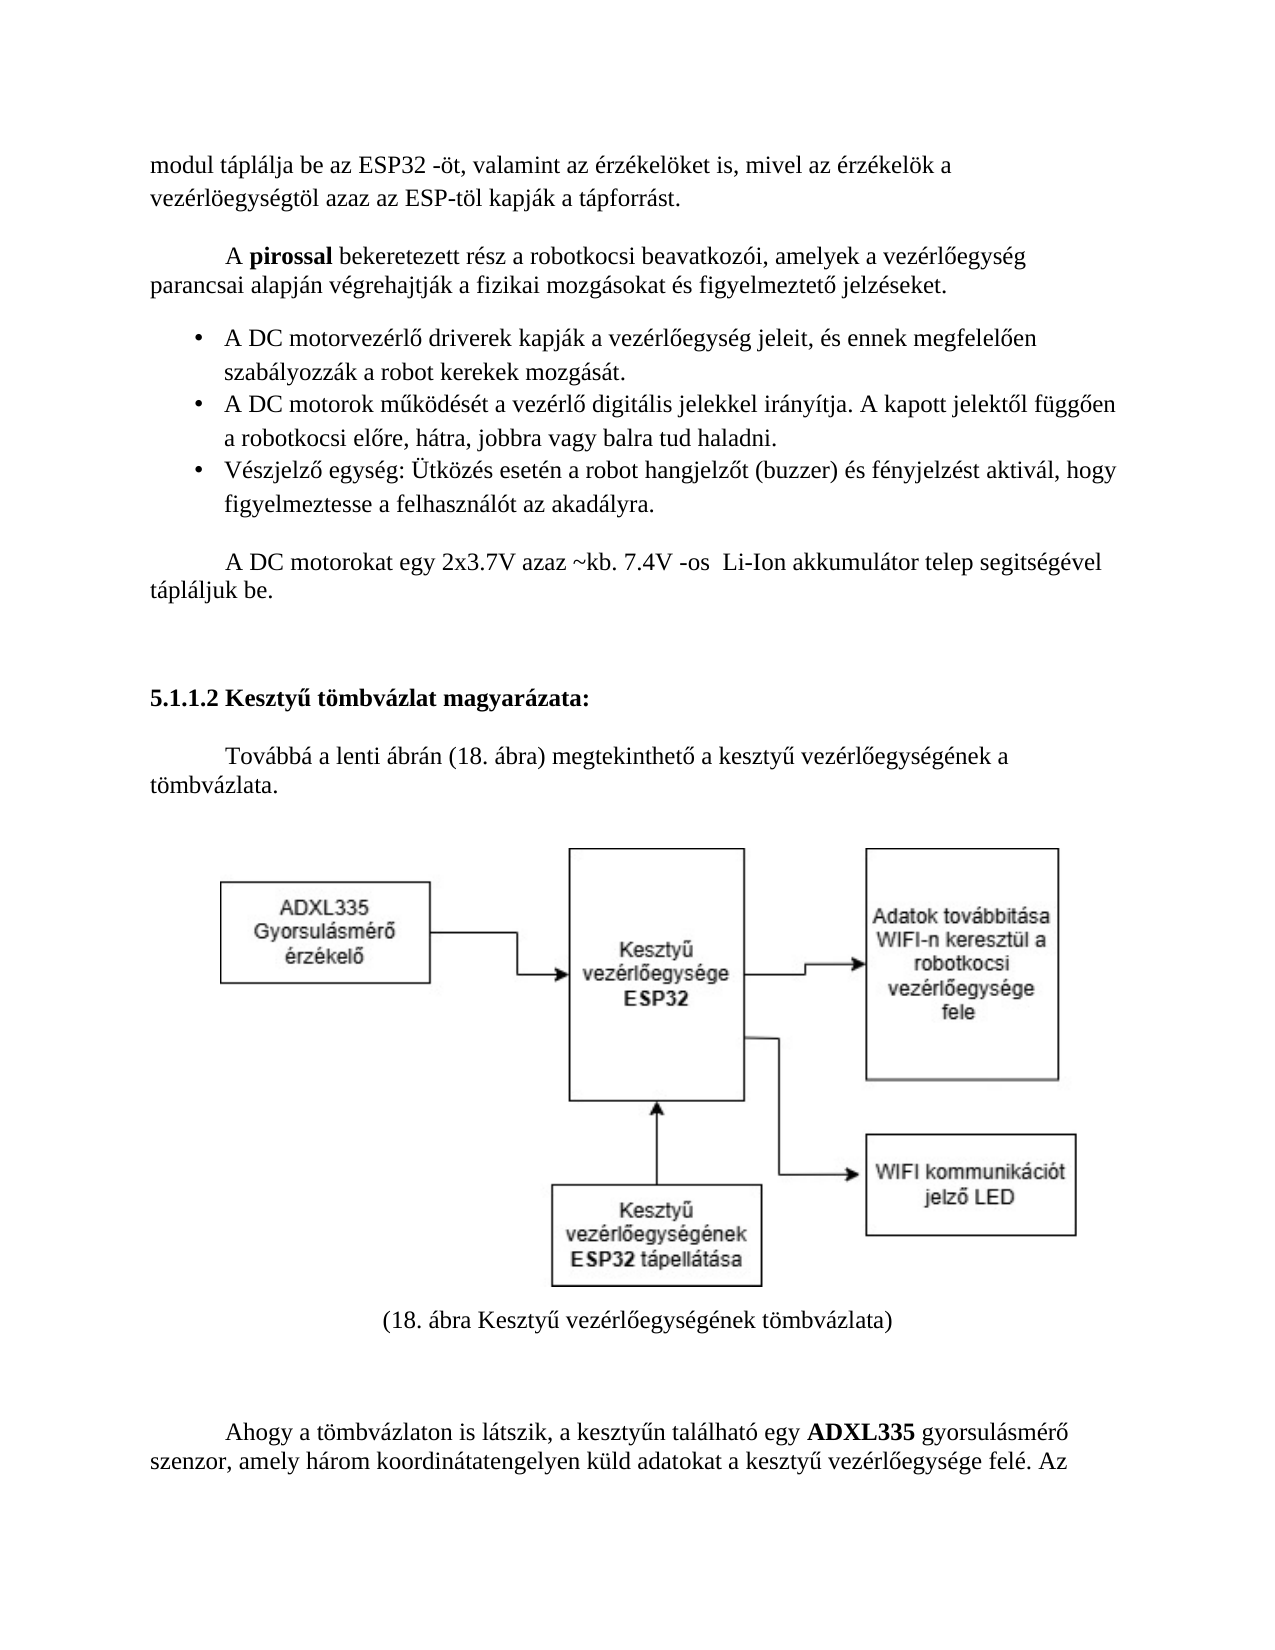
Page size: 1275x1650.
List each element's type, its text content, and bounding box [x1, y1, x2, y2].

text A pirossal bekeretezett rész a robotkocsi beavatkozói, amelyek a vezérlőegység parancsai alapján végrehajtják a fizikai mozgásokat és figyelmeztető jelzéseket. [150, 241, 1125, 298]
text Ahogy a tömbvázlaton is látszik, a kesztyűn található egy ADXL335 gyorsulásmérő szenzor, amely három koordinátatengelyen küld adatokat a kesztyű vezérlőegysége felé. Az [150, 1417, 1125, 1474]
list Vészjelző egység: Ütközés esetén a robot hangjelzőt (buzzer) és fényjelzést aktivál, hogy figyelmeztesse a felhasználót az akadályra. [194, 456, 1125, 517]
list A DC motorok működését a vezérlő digitális jelekkel irányítja. A kapott jelektől függően a robotkocsi előre, hátra, jobbra vagy balra tud haladni. [194, 389, 1125, 451]
text 5.1.1.2 Kesztyű tömbvázlat magyarázata: [150, 683, 1125, 712]
picture [220, 848, 1077, 1287]
text Továbbá a lenti ábrán (18. ábra) megtekinthető a kesztyű vezérlőegységének a tömbvázlata. [150, 741, 1125, 798]
list A DC motorvezérlő driverek kapják a vezérlőegység jeleit, és ennek megfelelően szabályozzák a robot kerekek mozgását. [194, 323, 1125, 385]
text (18. ábra Kesztyű vezérlőegységének tömbvázlata) [150, 1305, 1125, 1334]
text A DC motorokat egy 2x3.7V azaz ~kb. 7.4V -os Li-Ion akkumulátor telep segitségével tápláljuk be. [150, 547, 1125, 604]
text modul táplálja be az ESP32 -öt, valamint az érzékelöket is, mivel az érzékelök a vezérlöegységtöl azaz az ESP-töl kapják a tápforrást. [150, 150, 1125, 212]
